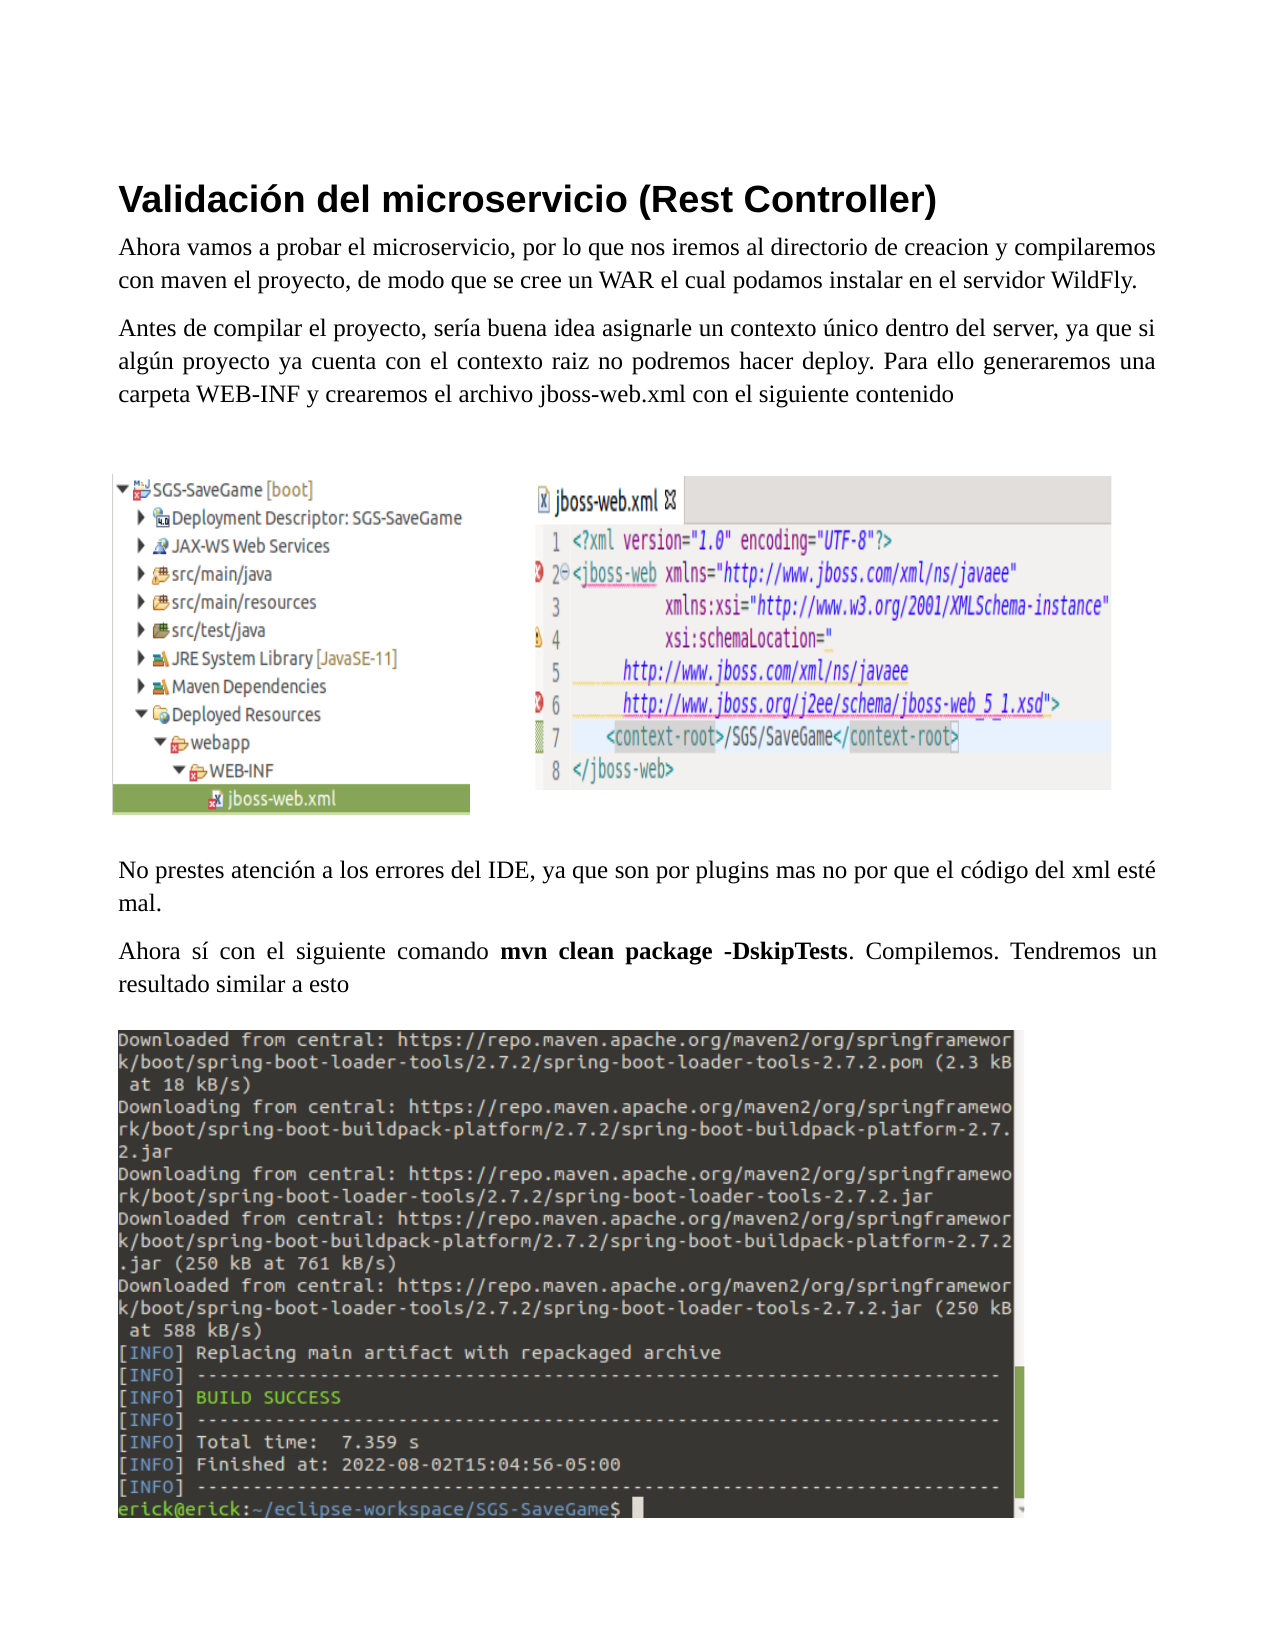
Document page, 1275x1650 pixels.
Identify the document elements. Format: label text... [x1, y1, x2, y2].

text Antes de compilar el proyecto, sería buena idea asignarle un contexto único dentro del server, ya que si algún proyecto ya cuenta con el contexto raiz no podremos hacer deploy. Para ello generaremos una carpeta WEB-INF y crearemos el archivo jboss-web.xml con el siguiente contenido [118, 313, 1157, 408]
text No prestes atención a los errores del IDE, ya que son por plugins mas no por que el código del xml esté mal. [118, 855, 1157, 917]
text Ahora sí con el siguiente comando mvn clean package -DskipTests. Compilemos. Tendremos un resultado similar a esto [118, 936, 1157, 998]
text Ahora vamos a probar el microservicio, por lo que nos iremos al directorio de creacion y compilaremos con maven el proyecto, de modo que se cree un WAR el cual podamos instalar en el servidor WildFly. [118, 232, 1157, 294]
picture [112, 474, 470, 815]
picture [535, 476, 1112, 790]
subtitle Validación del microservicio (Rest Controller) [118, 176, 1157, 220]
picture [118, 1030, 1025, 1518]
